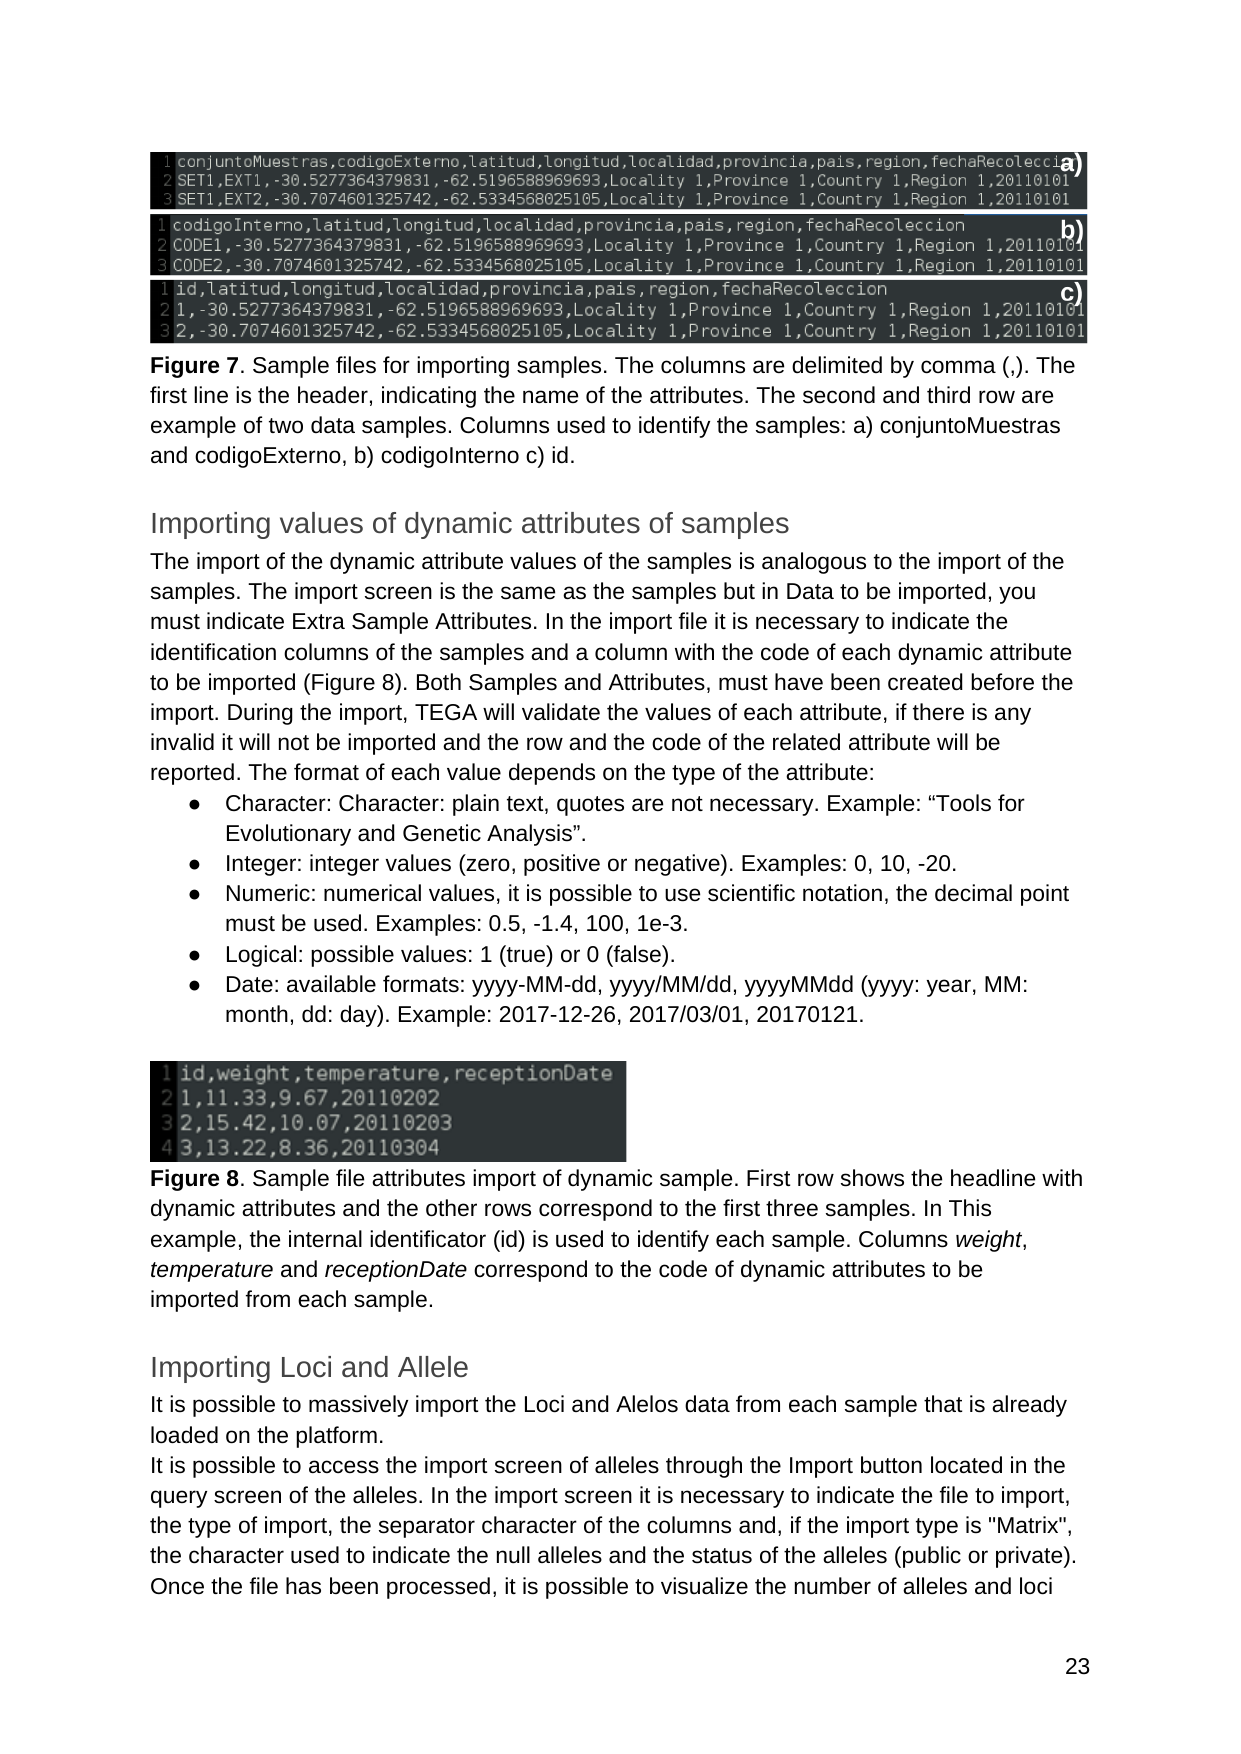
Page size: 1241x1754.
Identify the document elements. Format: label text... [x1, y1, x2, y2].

text Figure 7. Sample files for importing samples. The columns are delimited by comma (,). The first line is the header, indicating the name of the attributes. The second and third row are example of two data samples. Columns used to identify the samples: a) conjuntoMuestras and codigoExterno, b) codigoInterno c) id. [150, 352, 1090, 469]
list Character: Character: plain text, quotes are not necessary. Example: “Tools for Evolutionary and Genetic Analysis”. [187, 789, 1090, 846]
picture [150, 150, 1091, 348]
list Numeric: numerical values, it is possible to use scientific notation, the decimal point must be used. Examples: 0.5, -1.4, 100, 1e-3. [187, 880, 1090, 937]
list Logical: possible values: 1 (true) or 0 (false). [187, 941, 1090, 967]
text The import of the dynamic attribute values of the samples is analogous to the import of the samples. The import screen is the same as the samples but in Data to be imported, you must indicate Extra Sample Attributes. In the import file it is necessary to indicate the identification columns of the samples and a column with the code of each dynamic attribute to be imported (Figure 8). Both Samples and Attributes, must have been created before the import. During the import, TEGA will validate the values of each attribute, if there is any invalid it will not be imported and the row and the code of the related attribute will be reported. The format of each value depends on the type of the attribute: [150, 548, 1090, 786]
text Figure 8. Sample file attributes import of dynamic sample. First row shows the headline with dynamic attributes and the other rows correspond to the first three samples. In This example, the internal identificator (id) is used to identify each sample. Columns weight, temperature and receptionDate correspond to the code of dynamic attributes to be imported from each sample. [150, 1165, 1090, 1312]
text It is possible to access the import screen of alleles through the Import button located in the query screen of the alleles. In the import screen it is necessary to indicate the file to import, the type of import, the separator character of the columns and, if the import type is "Matrix", the character used to indicate the null alleles and the status of the alleles (public or private). Once the file has been processed, it is possible to visualize the number of alleles and loci [150, 1452, 1090, 1599]
picture [150, 1061, 627, 1162]
text It is possible to massively import the Loci and Alelos data from each sample that is already loaded on the platform. [150, 1391, 1090, 1448]
subtitle Importing Loci and Allele [150, 1349, 1090, 1383]
subtitle Importing values of dynamic attributes of samples [150, 506, 1090, 539]
list Date: available formats: yyyy-MM-dd, yyyy/MM/dd, yyyyMMdd (yyyy: year, MM: month, dd: day). Example: 2017-12-26, 2017/03/01, 20170121. [187, 971, 1090, 1027]
list Integer: integer values (zero, positive or negative). Examples: 0, 10, -20. [187, 850, 1090, 876]
